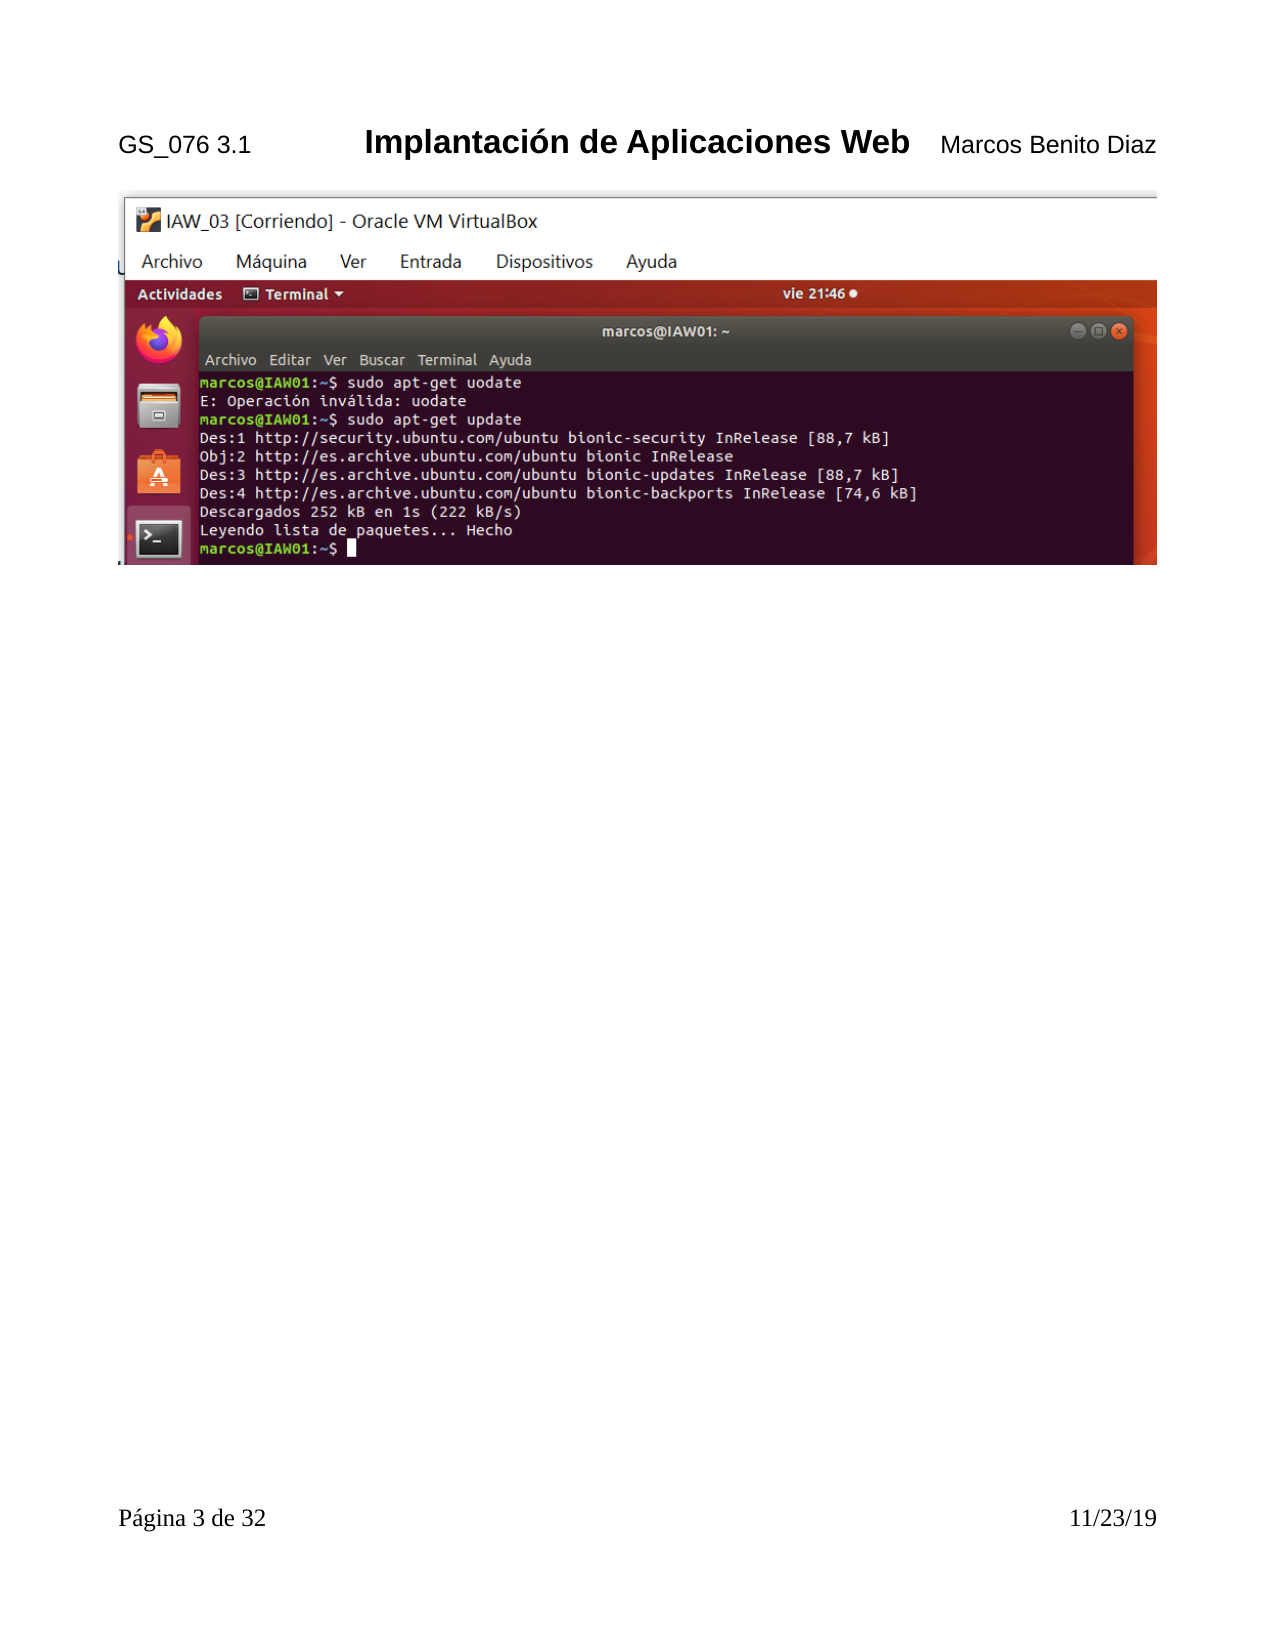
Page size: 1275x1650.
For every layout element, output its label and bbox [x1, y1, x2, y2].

picture [118, 190, 1157, 565]
